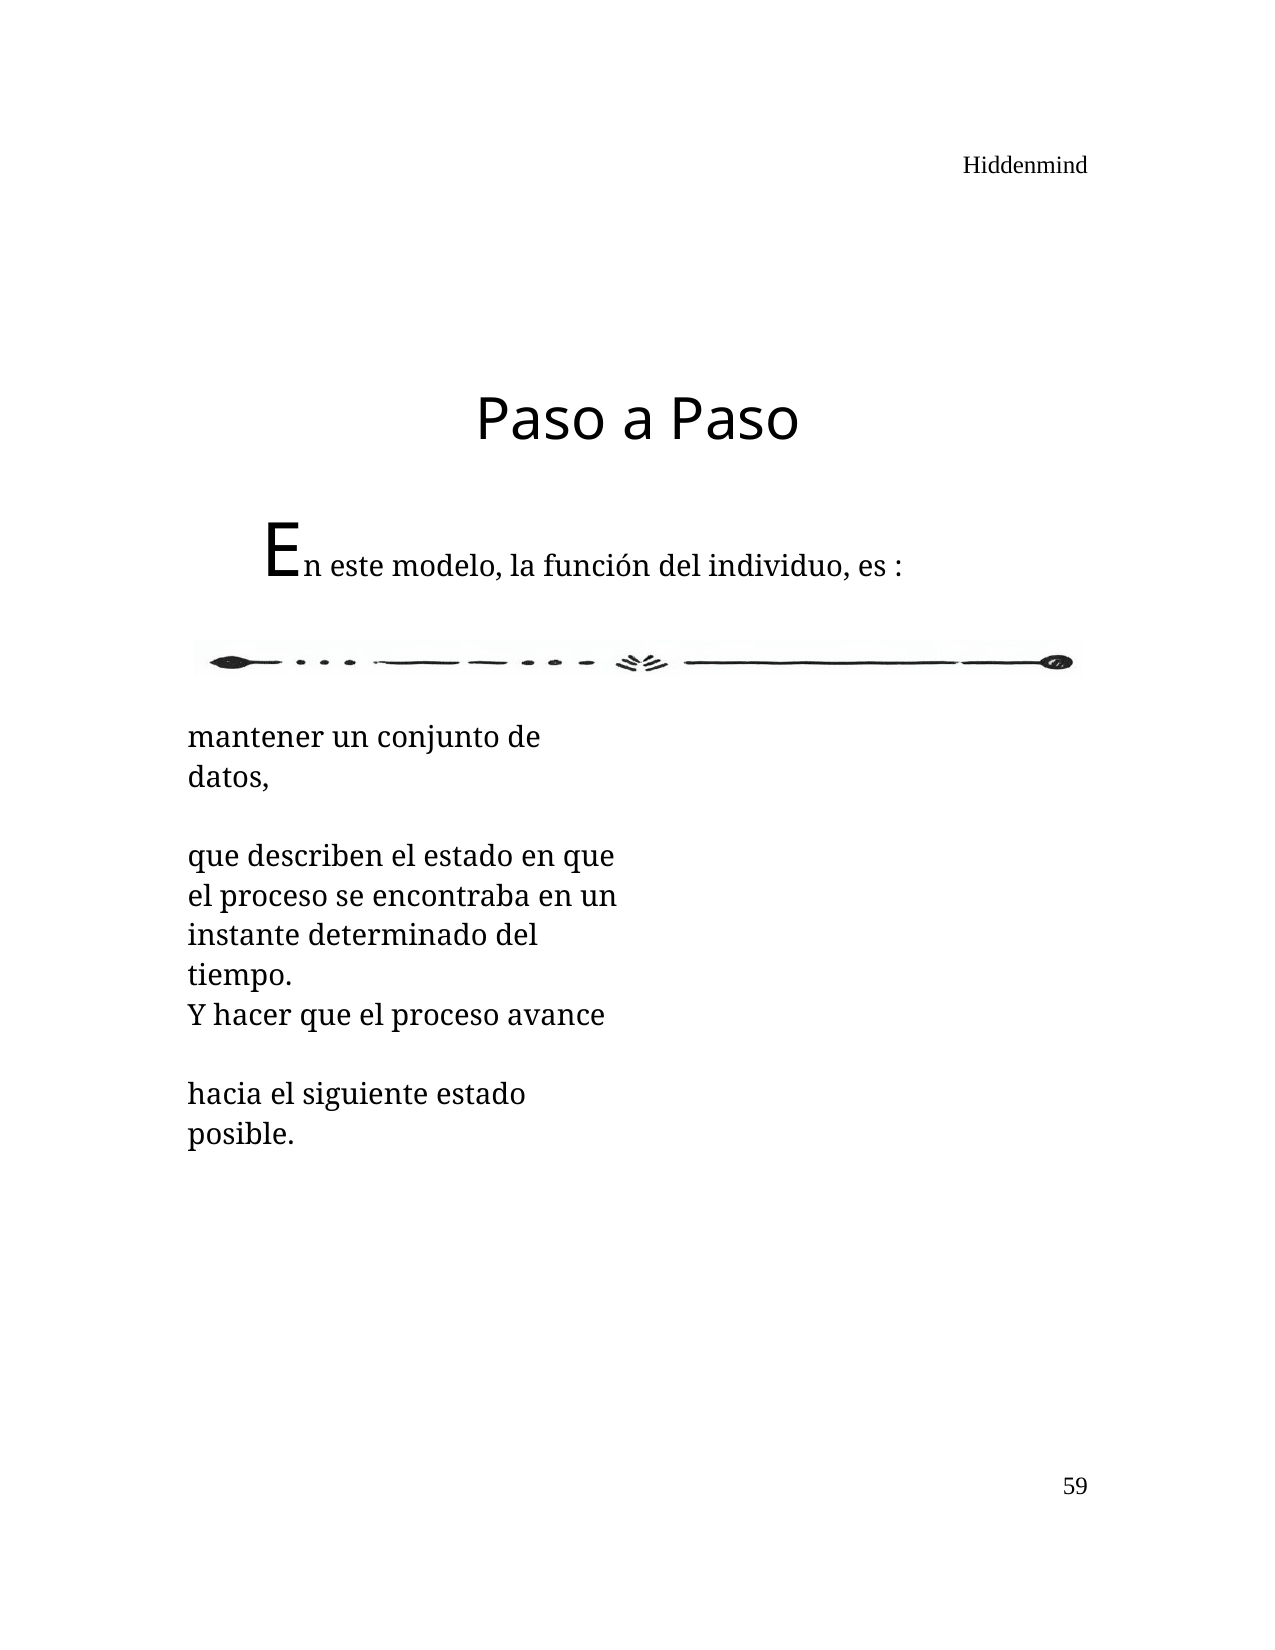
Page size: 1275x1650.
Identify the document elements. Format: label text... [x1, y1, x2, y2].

text Y hacer que el proceso avance [187, 994, 622, 1034]
text En este modelo, la función del individuo, es : [187, 496, 1087, 598]
picture [193, 640, 1083, 677]
text hacia el siguiente estado posible. [187, 1073, 622, 1153]
text mantener un conjunto de datos, [187, 716, 622, 796]
text que describen el estado en que el proceso se encontraba en un instante determinado del tiempo. [187, 835, 622, 994]
